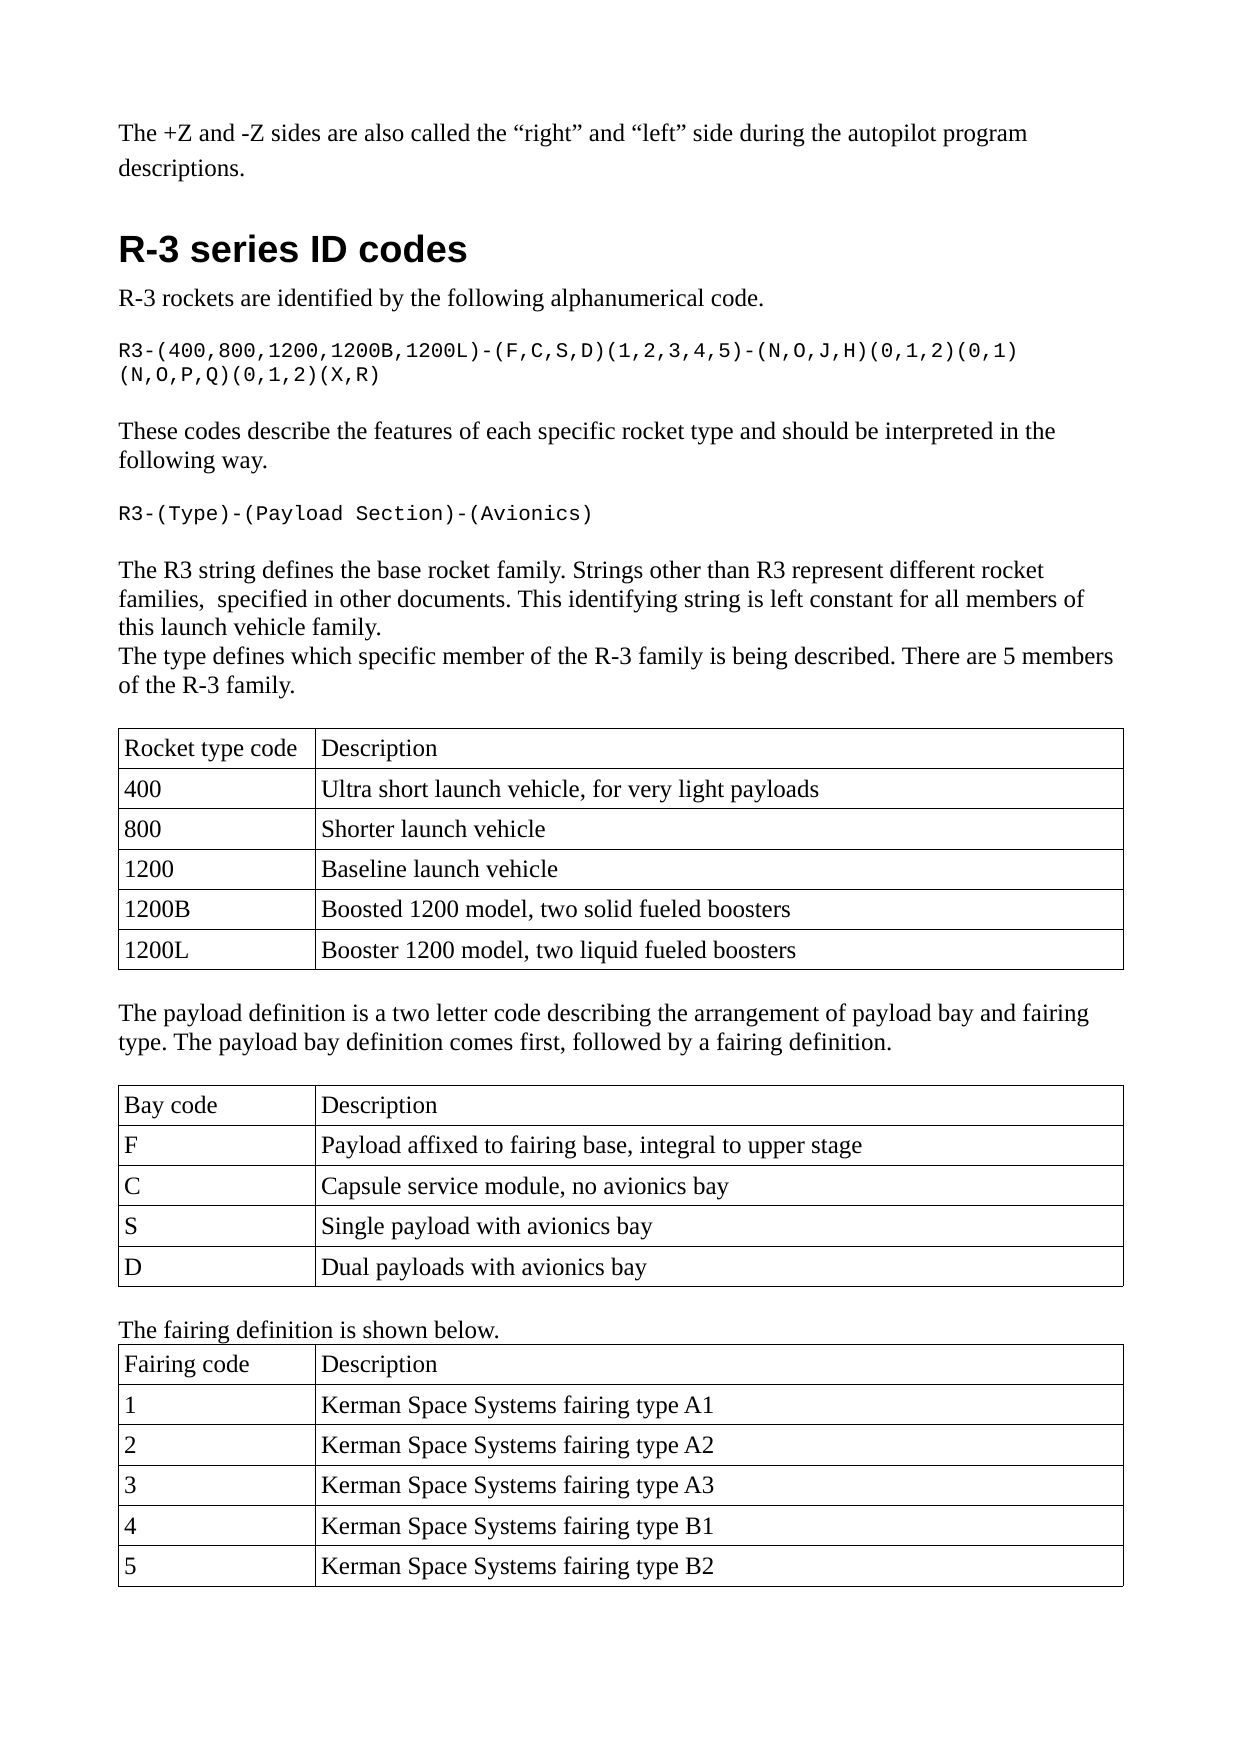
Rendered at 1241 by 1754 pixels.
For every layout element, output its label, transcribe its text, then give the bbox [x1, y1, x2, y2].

table_cell Kerman Space Systems fairing type A1 [316, 1385, 1123, 1424]
table_cell 1200L [119, 930, 315, 969]
table_header Rocket type code [119, 729, 315, 768]
table_cell Dual payloads with avionics bay [316, 1247, 1123, 1286]
table_header Description [316, 1345, 1123, 1384]
table_cell Kerman Space Systems fairing type A3 [316, 1466, 1123, 1505]
table_cell 1200 [119, 850, 315, 889]
table_header Bay code [119, 1086, 315, 1125]
table_header Description [316, 1086, 1123, 1125]
table_header Description [316, 729, 1123, 768]
table_cell Kerman Space Systems fairing type B1 [316, 1506, 1123, 1545]
table_cell Capsule service module, no avionics bay [316, 1166, 1123, 1205]
table_cell F [119, 1126, 315, 1165]
table_cell Baseline launch vehicle [316, 850, 1123, 889]
text The fairing definition is shown below. [118, 1315, 1122, 1344]
table_cell Single payload with avionics bay [316, 1206, 1123, 1246]
table_cell Kerman Space Systems fairing type A2 [316, 1425, 1123, 1464]
table_cell Boosted 1200 model, two solid fueled boosters [316, 890, 1123, 929]
table_cell C [119, 1166, 315, 1205]
text The payload definition is a two letter code describing the arrangement of payload bay and fairing type. The payload bay definition comes first, followed by a fairing definition. [118, 998, 1122, 1056]
table_cell 400 [119, 769, 315, 808]
subtitle R-3 series ID codes [118, 227, 1122, 270]
table_cell Ultra short launch vehicle, for very light payloads [316, 769, 1123, 808]
text R3-(Type)-(Payload Section)-(Avionics) [118, 503, 1122, 526]
table_cell 3 [119, 1466, 315, 1505]
table_cell Shorter launch vehicle [316, 809, 1123, 848]
table_cell Booster 1200 model, two liquid fueled boosters [316, 930, 1123, 969]
table_cell 4 [119, 1506, 315, 1545]
table_cell 1200B [119, 890, 315, 929]
text The R3 string defines the base rocket family. Strings other than R3 represent different rocket families, specified in other documents. This identifying string is left constant for all members of this launch vehicle family. [118, 555, 1122, 641]
text The type defines which specific member of the R-3 family is being described. There are 5 members of the R-3 family. [118, 641, 1122, 699]
table_cell 1 [119, 1385, 315, 1424]
table_cell S [119, 1206, 315, 1246]
table_cell D [119, 1247, 315, 1286]
table_cell 5 [119, 1546, 315, 1586]
table_cell 800 [119, 809, 315, 848]
table_cell Kerman Space Systems fairing type B2 [316, 1546, 1123, 1586]
table_header Fairing code [119, 1345, 315, 1384]
text R-3 rockets are identified by the following alphanumerical code. [118, 283, 1122, 312]
table_cell Payload affixed to fairing base, integral to upper stage [316, 1126, 1123, 1165]
text R3-(400,800,1200,1200B,1200L)-(F,C,S,D)(1,2,3,4,5)-(N,O,J,H)(0,1,2)(0,1)(N,O,P,Q)(0,1,2)(X,R) [118, 340, 1122, 388]
text The +Z and -Z sides are also called the “right” and “left” side during the autopilot program descriptions. [118, 118, 1122, 181]
table_cell 2 [119, 1425, 315, 1464]
text These codes describe the features of each specific rocket type and should be interpreted in the following way. [118, 416, 1122, 474]
